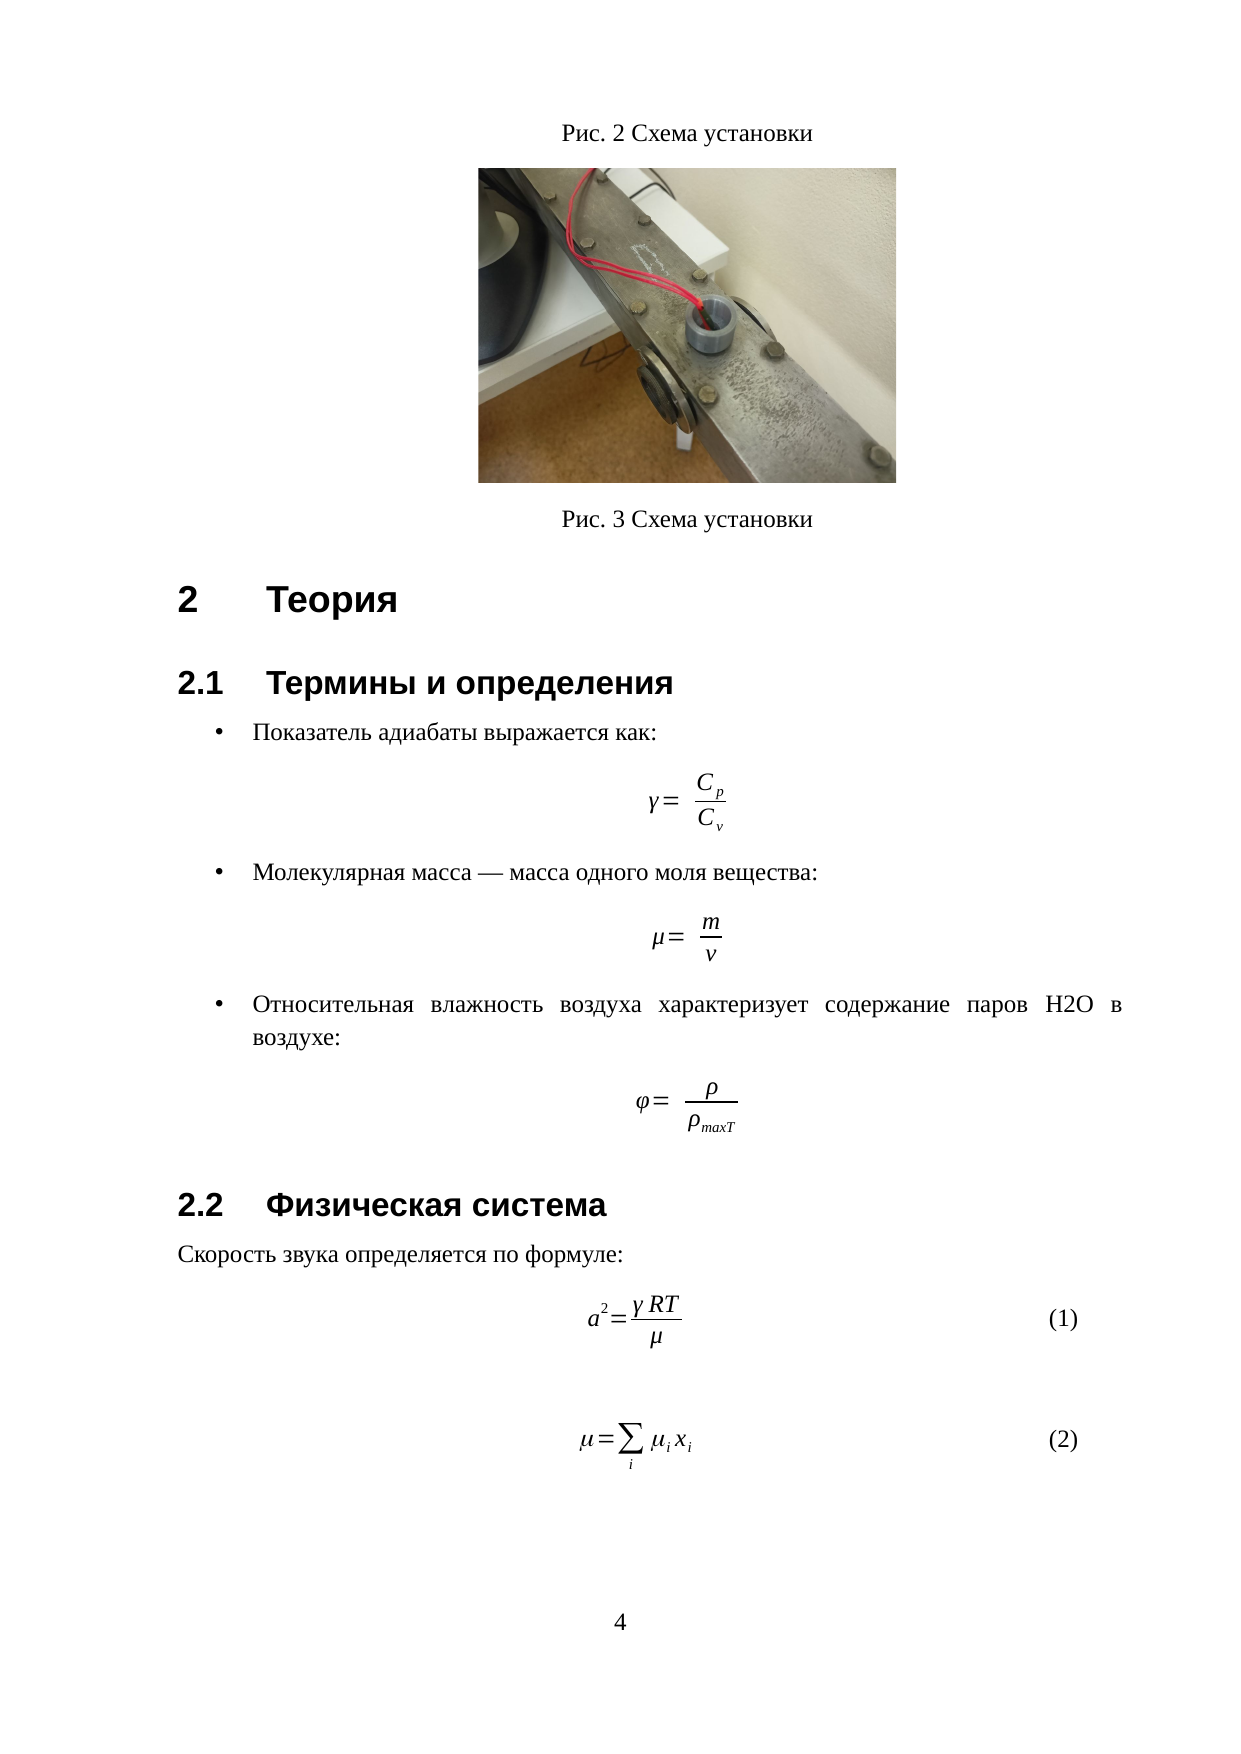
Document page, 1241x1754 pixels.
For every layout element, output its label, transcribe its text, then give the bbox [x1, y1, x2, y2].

list Относительная влажность воздуха характеризует содержание паров H2O в воздухе: [215, 989, 1122, 1050]
text Скорость звука определяется по формуле: [177, 1239, 1122, 1268]
list Рис. 3 Схема установки [215, 504, 1122, 533]
list Показатель адиабаты выражается как: [215, 717, 1122, 746]
subtitle Термины и определения [177, 663, 1093, 702]
list Молекулярная масса — масса одного моля вещества: [215, 857, 1122, 885]
subtitle Теория [177, 577, 1093, 620]
list Рис. 2 Схема установки [215, 118, 1122, 147]
text (2) [177, 1422, 1122, 1472]
text (1) [177, 1290, 1122, 1349]
subtitle Физическая система [177, 1185, 1093, 1224]
picture [478, 168, 897, 483]
